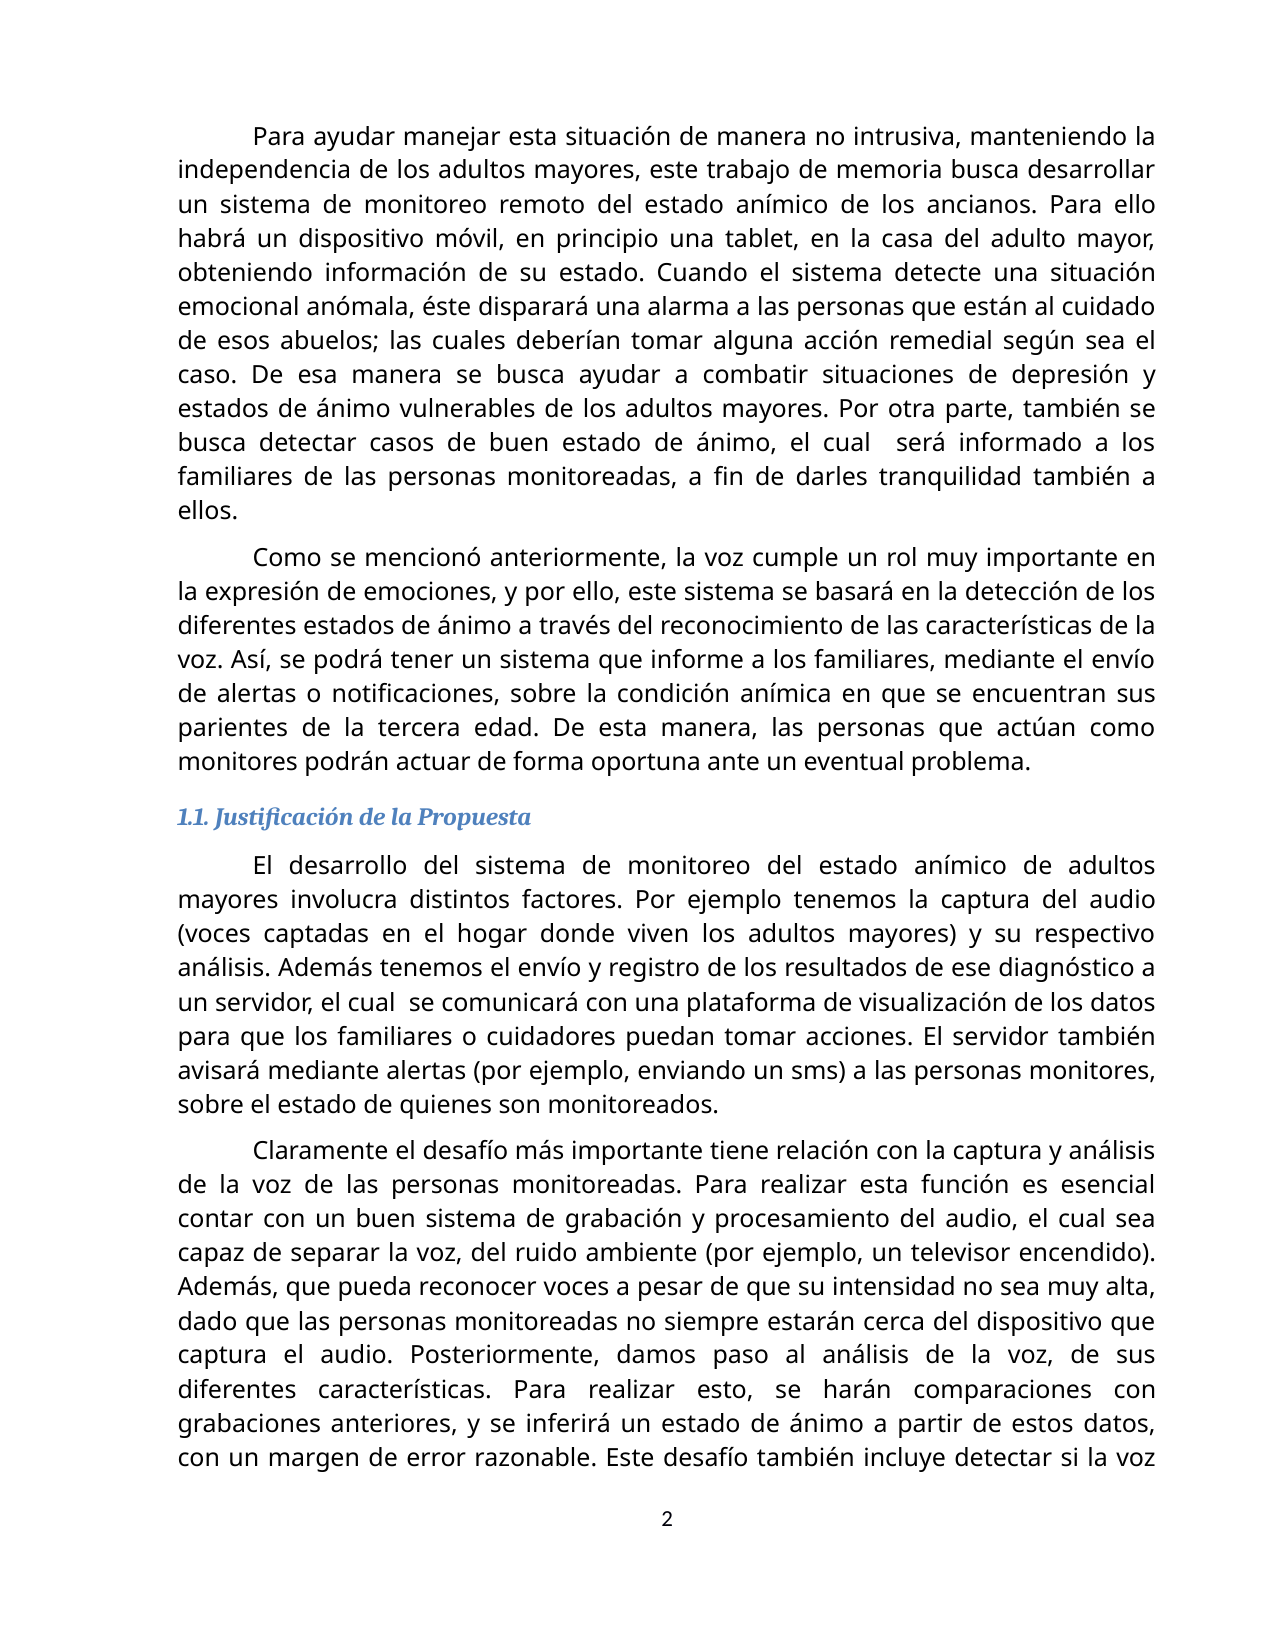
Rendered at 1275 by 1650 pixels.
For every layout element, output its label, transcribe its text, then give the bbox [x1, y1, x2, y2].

text Como se mencionó anteriormente, la voz cumple un rol muy importante en la expresión de emociones, y por ello, este sistema se basará en la detección de los diferentes estados de ánimo a través del reconocimiento de las características de la voz. Así, se podrá tener un sistema que informe a los familiares, mediante el envío de alertas o notificaciones, sobre la condición anímica en que se encuentran sus parientes de la tercera edad. De esta manera, las personas que actúan como monitores podrán actuar de forma oportuna ante un eventual problema. [177, 539, 1157, 778]
text Claramente el desafío más importante tiene relación con la captura y análisis de la voz de las personas monitoreadas. Para realizar esta función es esencial contar con un buen sistema de grabación y procesamiento del audio, el cual sea capaz de separar la voz, del ruido ambiente (por ejemplo, un televisor encendido). Además, que pueda reconocer voces a pesar de que su intensidad no sea muy alta, dado que las personas monitoreadas no siempre estarán cerca del dispositivo que captura el audio. Posteriormente, damos paso al análisis de la voz, de sus diferentes características. Para realizar esto, se harán comparaciones con grabaciones anteriores, y se inferirá un estado de ánimo a partir de estos datos, con un margen de error razonable. Este desafío también incluye detectar si la voz [177, 1133, 1157, 1473]
text El desarrollo del sistema de monitoreo del estado anímico de adultos mayores involucra distintos factores. Por ejemplo tenemos la captura del audio (voces captadas en el hogar donde viven los adultos mayores) y su respectivo análisis. Además tenemos el envío y registro de los resultados de ese diagnóstico a un servidor, el cual se comunicará con una plataforma de visualización de los datos para que los familiares o cuidadores puedan tomar acciones. El servidor también avisará mediante alertas (por ejemplo, enviando un sms) a las personas monitores, sobre el estado de quienes son monitoreados. [177, 848, 1157, 1120]
text Para ayudar manejar esta situación de manera no intrusiva, manteniendo la independencia de los adultos mayores, este trabajo de memoria busca desarrollar un sistema de monitoreo remoto del estado anímico de los ancianos. Para ello habrá un dispositivo móvil, en principio una tablet, en la casa del adulto mayor, obteniendo información de su estado. Cuando el sistema detecte una situación emocional anómala, éste disparará una alarma a las personas que están al cuidado de esos abuelos; las cuales deberían tomar alguna acción remedial según sea el caso. De esa manera se busca ayudar a combatir situaciones de depresión y estados de ánimo vulnerables de los adultos mayores. Por otra parte, también se busca detectar casos de buen estado de ánimo, el cual será informado a los familiares de las personas monitoreadas, a fin de darles tranquilidad también a ellos. [177, 118, 1157, 527]
subtitle 1.1. Justificación de la Propuesta [177, 802, 1157, 831]
